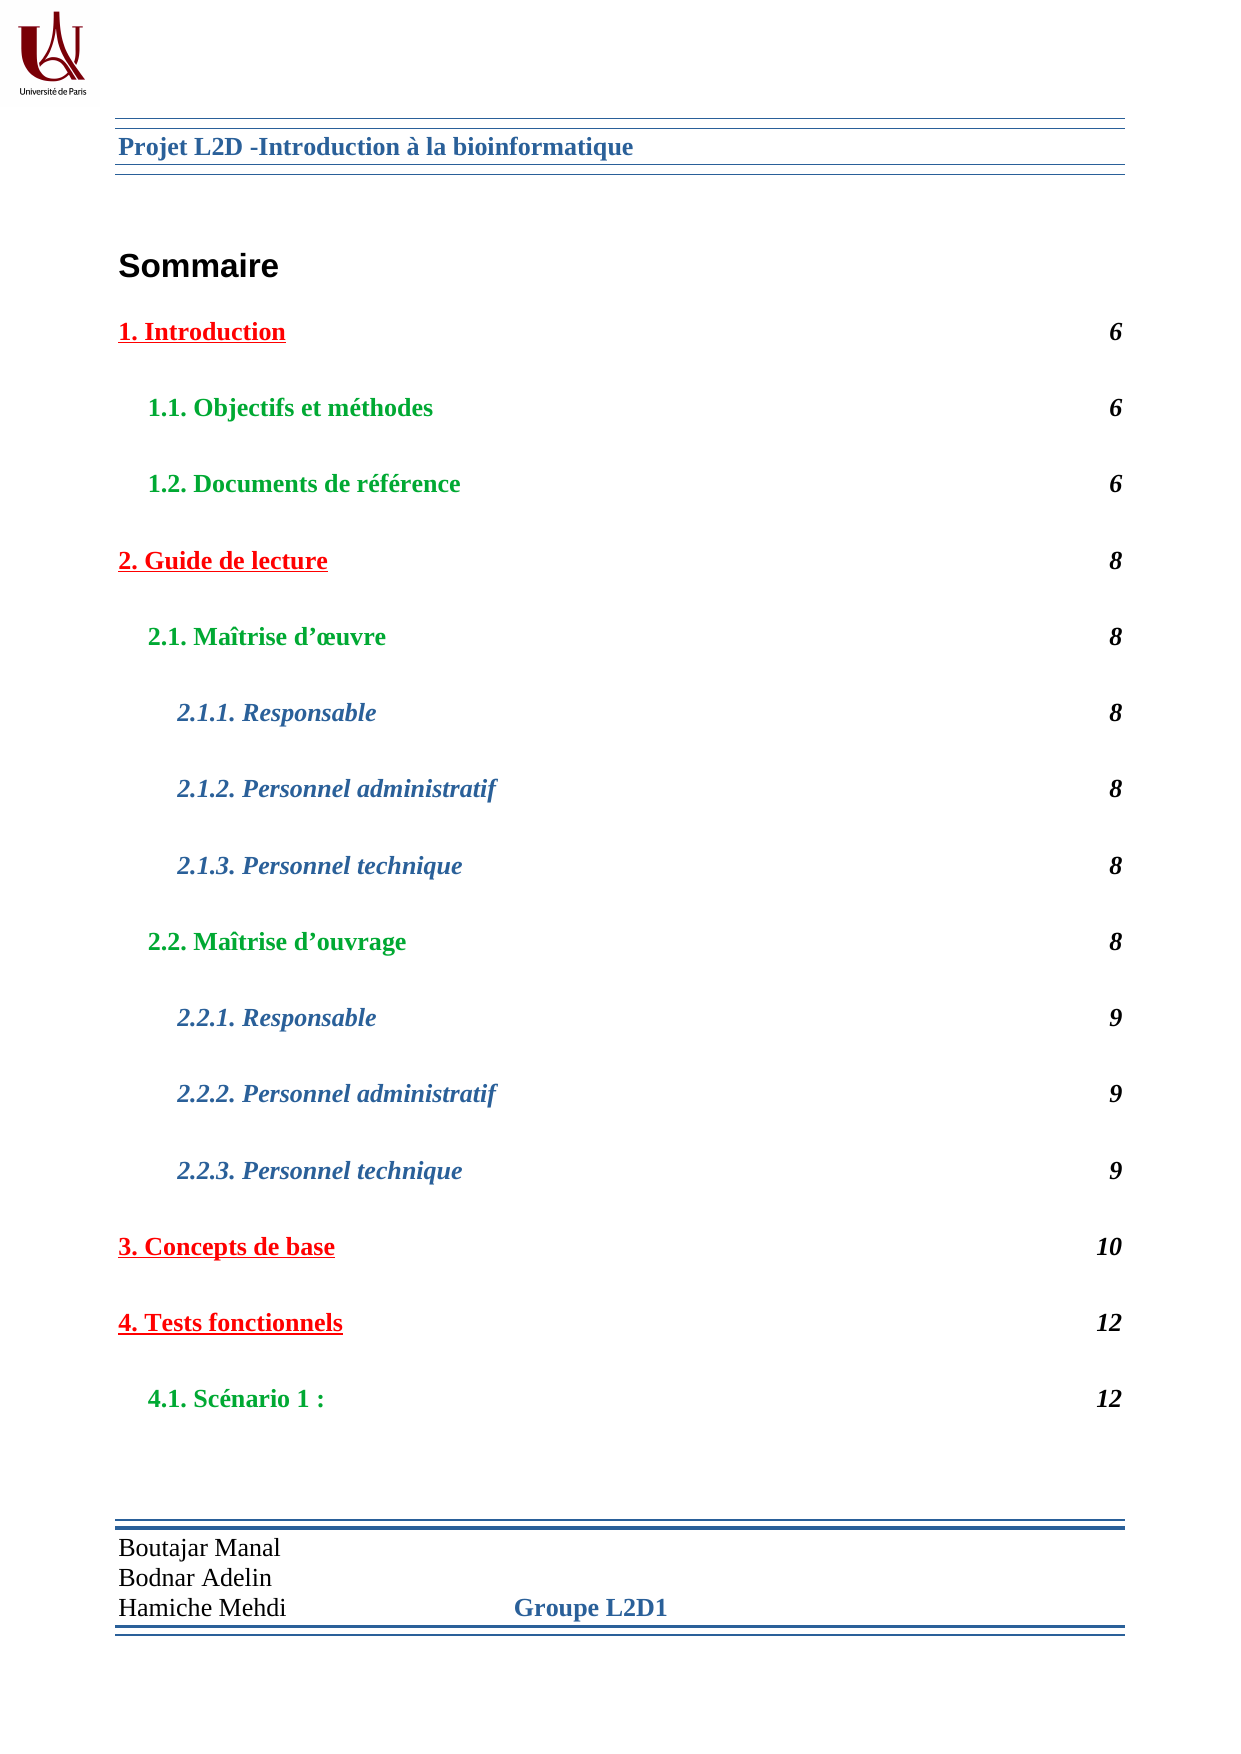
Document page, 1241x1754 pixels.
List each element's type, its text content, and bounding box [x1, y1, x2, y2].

text 2.2.1. Responsable 9 [177, 1002, 1122, 1032]
picture [0, 0, 101, 107]
text 2.1.3. Personnel technique 8 [177, 850, 1122, 880]
text 2.2.3. Personnel technique 9 [177, 1155, 1122, 1185]
text 3. Concepts de base 10 [118, 1231, 1122, 1261]
text 2.2.2. Personnel administratif 9 [177, 1078, 1122, 1108]
text 1.2. Documents de référence 6 [148, 468, 1122, 498]
text 1.1. Objectifs et méthodes 6 [148, 392, 1122, 422]
text 2.2. Maîtrise d’ouvrage 8 [148, 926, 1122, 956]
subtitle Sommaire [118, 246, 1122, 284]
text 2.1. Maîtrise d’œuvre 8 [148, 621, 1122, 651]
text 2. Guide de lecture 8 [118, 545, 1122, 575]
text 4. Tests fonctionnels 12 [118, 1307, 1122, 1337]
text 1. Introduction 6 [118, 316, 1122, 346]
text 4.1. Scénario 1 : 12 [148, 1383, 1122, 1413]
text 2.1.2. Personnel administratif 8 [177, 773, 1122, 803]
text 2.1.1. Responsable 8 [177, 697, 1122, 727]
